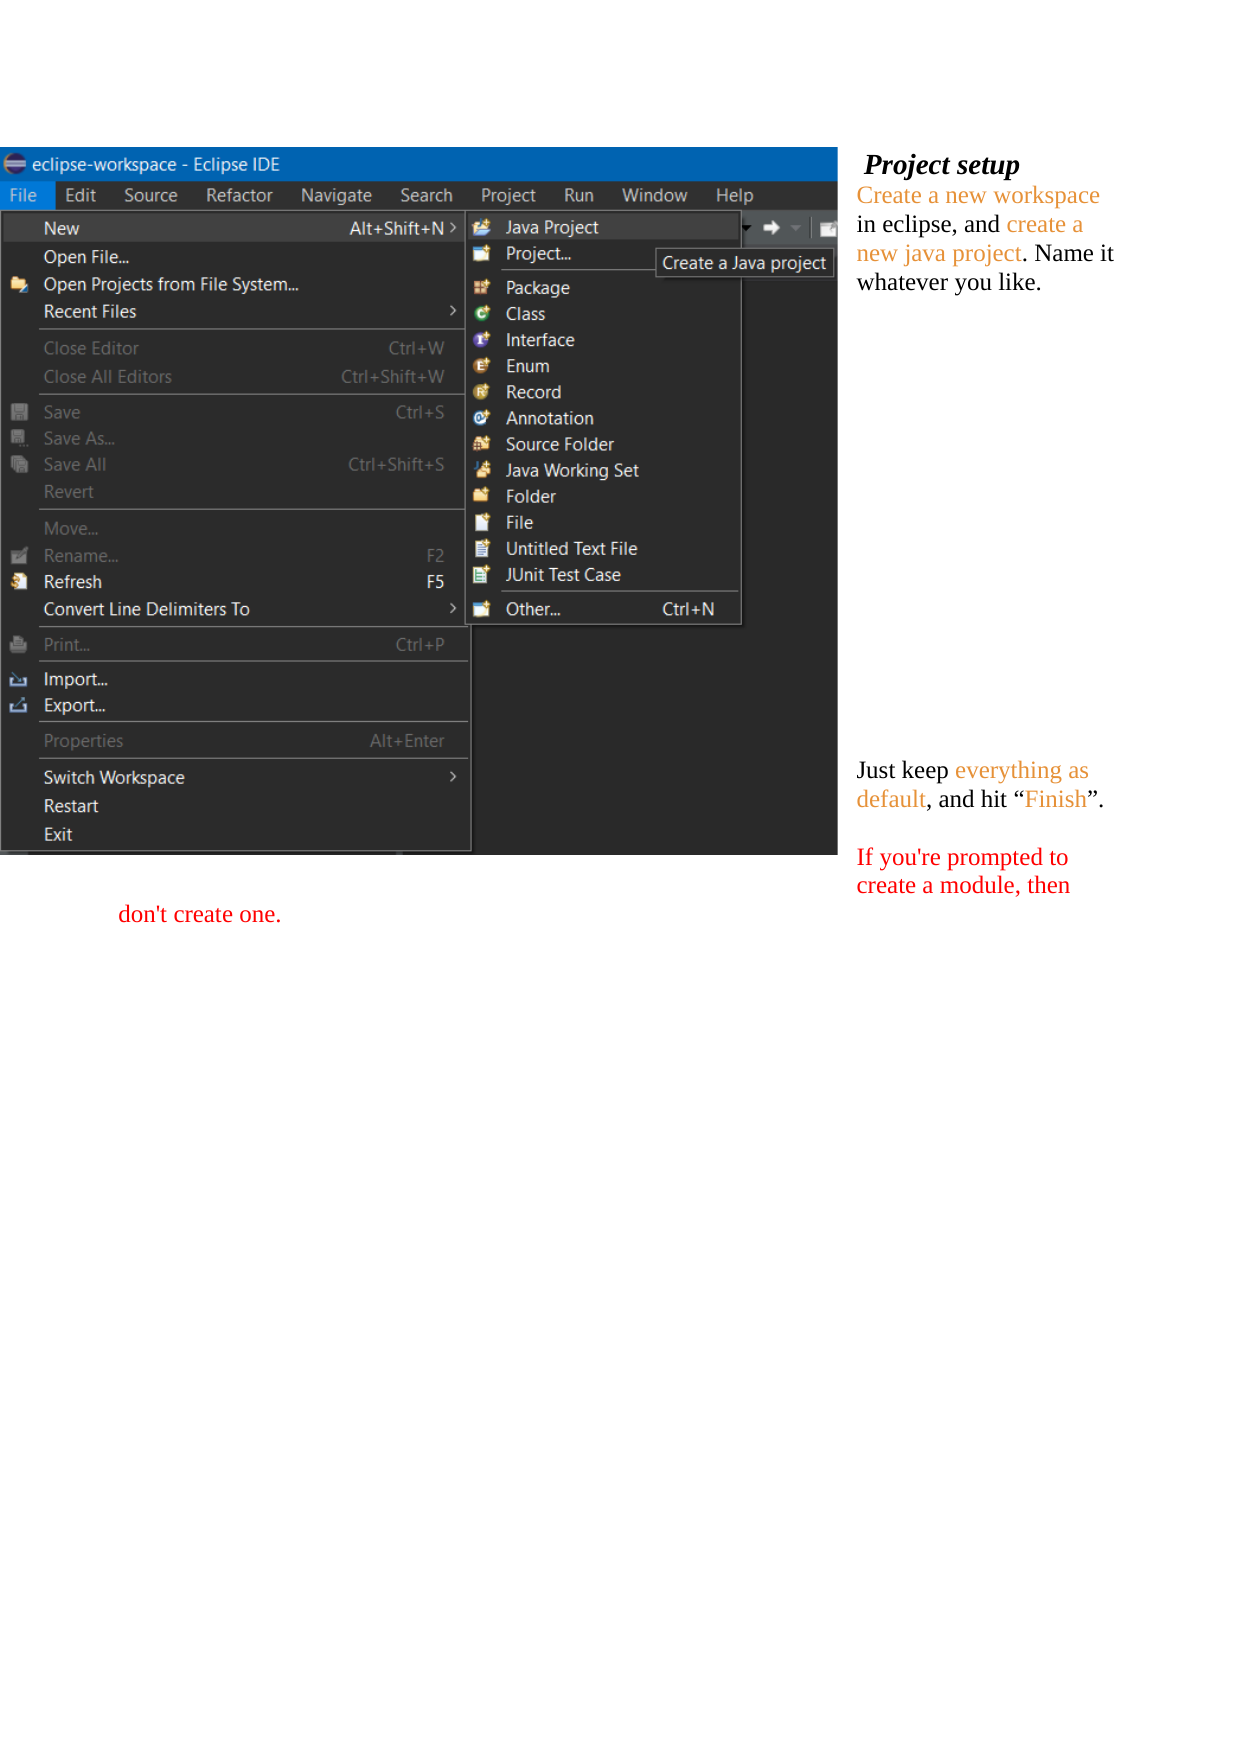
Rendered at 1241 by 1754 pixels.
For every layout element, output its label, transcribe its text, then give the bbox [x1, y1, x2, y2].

text Project setup [838, 147, 1122, 180]
picture [0, 147, 838, 855]
text Create a new workspace in eclipse, and create a new java project. Name it whatever you like. [838, 180, 1122, 295]
text If you're prompted to create a module, then don't create one. [118, 842, 1122, 928]
text Just keep everything as default, and hit “Finish”. [838, 755, 1122, 813]
